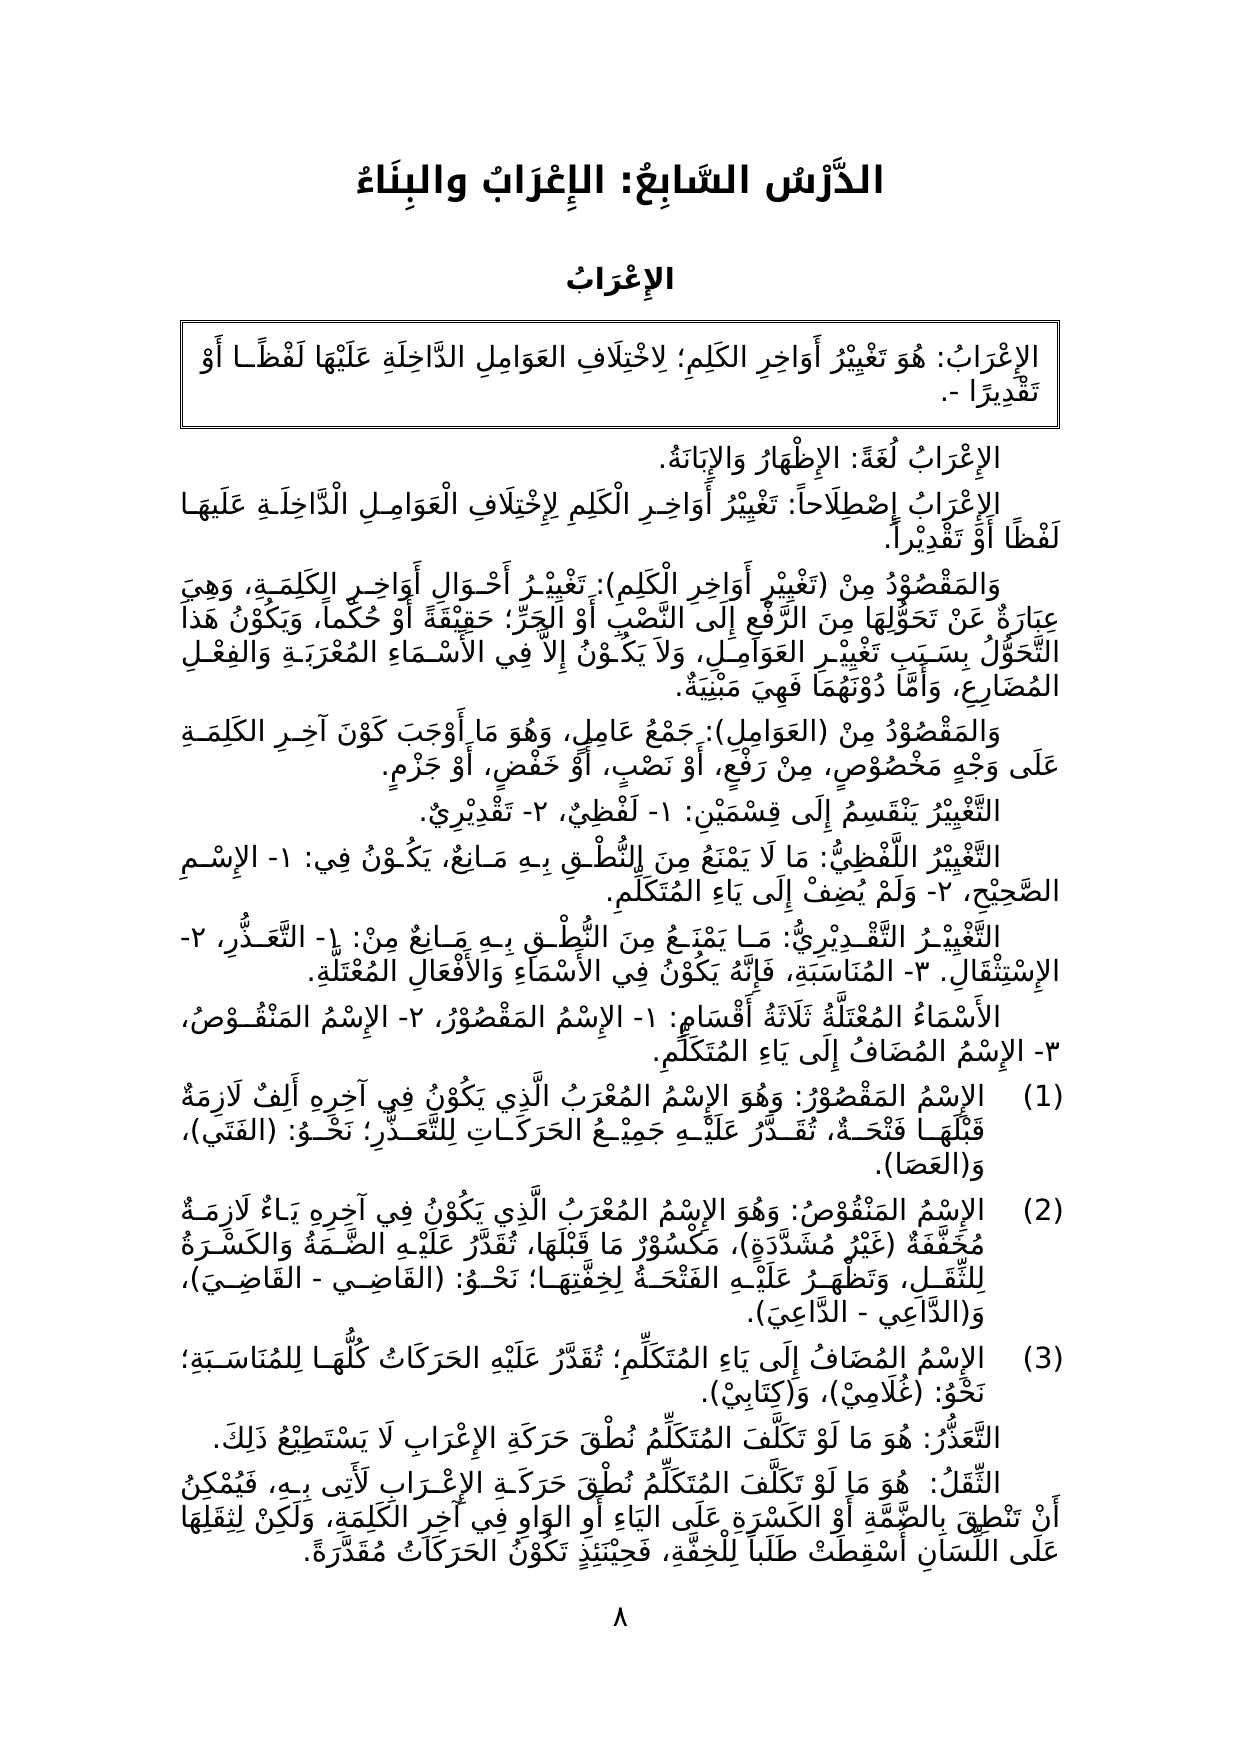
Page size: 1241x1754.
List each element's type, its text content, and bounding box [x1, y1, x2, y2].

list الإِسْمُ المَقْصُوْرُ: وَهُوَ الإِسْمُ المُعْرَبُ الَّذِي يَكُوْنُ فِي آخِرِهِ أَلِفٌ لَازِمَةٌ قَبْلَهَا فَتْحَةٌ، تُقَدَّرُ عَلَيْهِ جَمِيْعُ الحَرَكَاتِ لِلتَّعَذُّرِ؛ نَحْوُ: (الفَتَي)، وَ(العَصَا). [180, 1080, 1023, 1182]
text الأَسْمَاءُ المُعْتَلَّةُ ثَلَاثَةُ أَقْسَامٍ: ١- الإِسْمُ المَقْصُوْرُ، ٢- الإِسْمُ المَنْقُوْصُ، ٣- الإِسْمُ المُضَافُ إِلَى يَاءِ المُتَكَلِّمِ. [180, 1000, 1060, 1068]
list الإِسْمُ المُضَافُ إِلَى يَاءِ المُتَكَلِّمِ؛ تُقَدَّرُ عَلَيْهِ الحَرَكَاتُ كُلُّهَا لِلمُنَاسَبَةِ؛ نَحْوُ: (غُلَامِيْ)، وَ(كِتَابِيْ). [180, 1341, 1023, 1409]
text وَالمَقْصُوْدُ مِنْ (العَوَامِلِ): جَمْعُ عَامِلٍ، وَهُوَ مَا أَوْجَبَ كَوْنَ آخِرِ الكَلِمَةِ عَلَى وَجْهٍ مَخْصُوْصٍ، مِنْ رَفْعٍ، أَوْ نَصْبٍ، أَوْ خَفْضٍ، أَوْ جَزْمٍ. [180, 715, 1060, 783]
subtitle الإِعْرَابُ [180, 262, 1060, 296]
text التَّغْيِيْرُ اللَّفْظِيُّ: مَا لَا يَمْنَعُ مِنَ النُّطْقِ بِهِ مَانِعٌ، يَكُوْنُ فِي: ١- الإِسْمِ الصَّحِيْحِ، ٢- وَلَمْ يُضِفْ إِلَى يَاءِ المُتَكَلِّمِ. [180, 840, 1060, 908]
text التَّغْيِيْرُ يَنْقَسِمُ إِلَى قِسْمَيْنِ: ١- لَفْظِيٌ، ٢- تَقْدِيْرِيٌ. [180, 794, 1060, 828]
text التَّغْيِيْرُ التَّقْدِيْرِيُّ: مَا يَمْنَعُ مِنَ النُّطْقِ بِهِ مَانِعٌ مِنْ: ١- التَّعَذُّرِ، ٢- الإِسْتِثْقَالِ. ٣- المُنَاسَبَةِ، فَإِنَّهُ يَكُوْنُ فِي الأَسْمَاءِ وَالأَفْعَالِ المُعْتَلَّةِ. [180, 920, 1060, 988]
text الإِعْرَابُ: هُوَ تَغْيِيْرُ أَوَاخِرِ الكَلِمِ؛ لِاخْتِلَافِ العَوَامِلِ الدَّاخِلَةِ عَلَيْهَا لَفْظًا أَوْ تَقْدِيرًا -. [183, 323, 1057, 426]
text الإِعْرَابُ لُغَةً: الإِظْهَارُ وَالإِبَانَةُ. [180, 441, 1060, 475]
subtitle الدَّرْسُ السَّابِعُ: الإِعْرَابُ والبِنَاءُ [180, 146, 1060, 217]
text الثِّقَلُ: هُوَ مَا لَوْ تَكَلَّفَ المُتَكَلِّمُ نُطْقَ حَرَكَةِ الإِعْرَابِ لَأَتِى بِهِ، فَيُمْكِنُ أَنْ تَنْطِقَ بِالضَّمَّةِ أَوْ الكَسْرَةِ عَلَى اليَاءِ أَوِ الوَاوِ فِي آخِرِ الكَلِمَةِ، وَلَكِنْ لِثِقَلِهَا عَلَى اللِّسَانِ أُسْقِطَتْ طَلَباً لِلْخِفَّةِ، فَحِيْنَئِذٍ تَكُوْنُ الحَرَكَاتُ مُقَدَّرَةً. [180, 1467, 1060, 1569]
text وَالمَقْصُوْدُ مِنْ (تَغْيِيْرِ أَوَاخِرِ الْكَلِمِ): تَغْيِيْرُ أَحْوَالِ أَوَاخِرِ الكَلِمَةِ، وَهِيَ عِبَارَةٌ عَنْ تَحَوُّلِهَا مِنَ الرَّفْعِ إِلَى النَّصْبِ أَوْ الجَرِّ؛ حَقِيْقَةً أَوْ حُكْماً، وَيَكُوْنُ هَذاَ التَّحَوُّلُ بِسَبَبِ تَغْيِيْرِ العَوَامِلِ، وَلاَ يَكُوْنُ إِلاَّ فِي الأَسْمَاءِ المُعْرَبَةِ وَالفِعْلِ المُضَارِعِ، وَأَمَّا دُوْنَهُمَا فَهِيَ مَبْنِيَةٌ. [180, 567, 1060, 703]
text الإِعْرَابُ إِصْطِلَاحاً: تَغْيِيْرُ أَوَاخِرِ الْكَلِمِ لِإِخْتِلَافِ الْعَوَامِلِ الْدَّاخِلَةِ عَلَيهَا لَفْظًا أَوْ تَقْدِيْراً. [180, 487, 1060, 555]
text التَّعَذُّرُ: هُوَ مَا لَوْ تَكَلَّفَ المُتَكَلِّمُ نُطْقَ حَرَكَةِ الإِعْرَابِ لَا يَسْتَطِيْعُ ذَلِكَ. [180, 1421, 1060, 1455]
list الإِسْمُ المَنْقُوْصُ: وَهُوَ الإِسْمُ المُعْرَبُ الَّذِي يَكُوْنُ فِي آخِرِهِ يَاءٌ لَازِمَةٌ مُخَفَّفَةٌ (غَيْرُ مُشَدَّدَةٍ)، مَكْسُوْرٌ مَا قَبْلَهَا، تُقَدَّرُ عَلَيْهِ الضَّمَةُ وَالكَسْرَةُ لِلثِّقَلِ، وَتَظْهَرُ عَلَيْهِ الفَتْحَةُ لِخِفَّتِهَا؛ نَحْوُ: (القَاضِي - القَاضِيَ)، وَ(الدَّاعِي - الدَّاعِيَ). [180, 1193, 1023, 1329]
